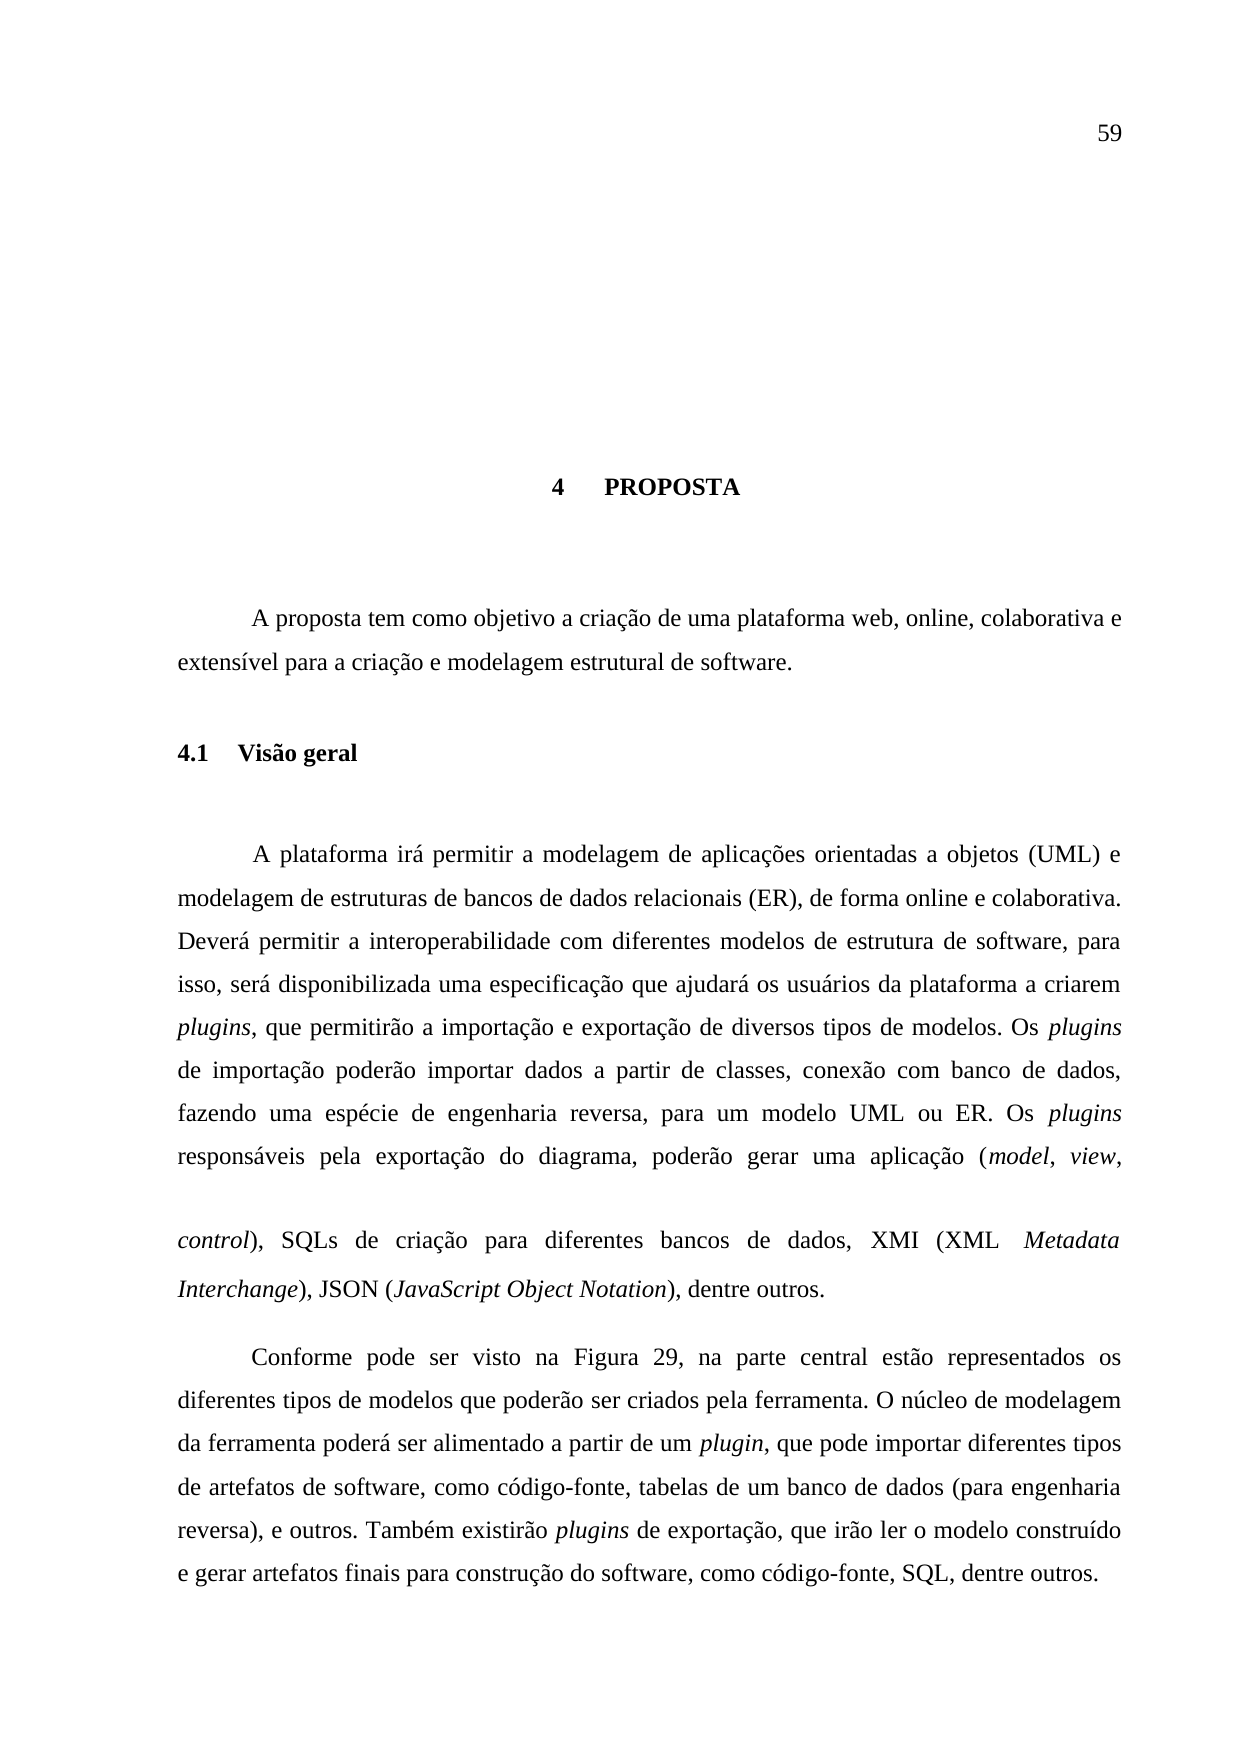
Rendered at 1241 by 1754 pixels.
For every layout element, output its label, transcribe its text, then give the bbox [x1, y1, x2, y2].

list Visão geral [177, 738, 1122, 767]
text A proposta tem como objetivo a criação de uma plataforma web, online, colaborativa e extensível para a criação e modelagem estrutural de software. [177, 603, 1122, 675]
text Conforme pode ser visto na Figura 29, na parte central estão representados os diferentes tipos de modelos que poderão ser criados pela ferramenta. O núcleo de modelagem da ferramenta poderá ser alimentado a partir de um plugin, que pode importar diferentes tipos de artefatos de software, como código-fonte, tabelas de um banco de dados (para engenharia reversa), e outros. Também existirão plugins de exportação, que irão ler o modelo construído e gerar artefatos finais para construção do software, como código-fonte, SQL, dentre outros. [177, 1342, 1122, 1587]
list PropostA [170, 472, 1122, 501]
text A plataforma irá permitir a modelagem de aplicações orientadas a objetos (UML) e modelagem de estruturas de bancos de dados relacionais (ER), de forma online e colaborativa. Deverá permitir a interoperabilidade com diferentes modelos de estrutura de software, para isso, será disponibilizada uma especificação que ajudará os usuários da plataforma a criarem plugins, que permitirão a importação e exportação de diversos tipos de modelos. Os plugins de importação poderão importar dados a partir de classes, conexão com banco de dados, fazendo uma espécie de engenharia reversa, para um modelo UML ou ER. Os plugins responsáveis pela exportação do diagrama, poderão gerar uma aplicação (model, view, control), SQLs de criação para diferentes bancos de dados, XMI (XML Metadata Interchange), JSON (JavaScript Object Notation), dentre outros. [177, 839, 1122, 1303]
